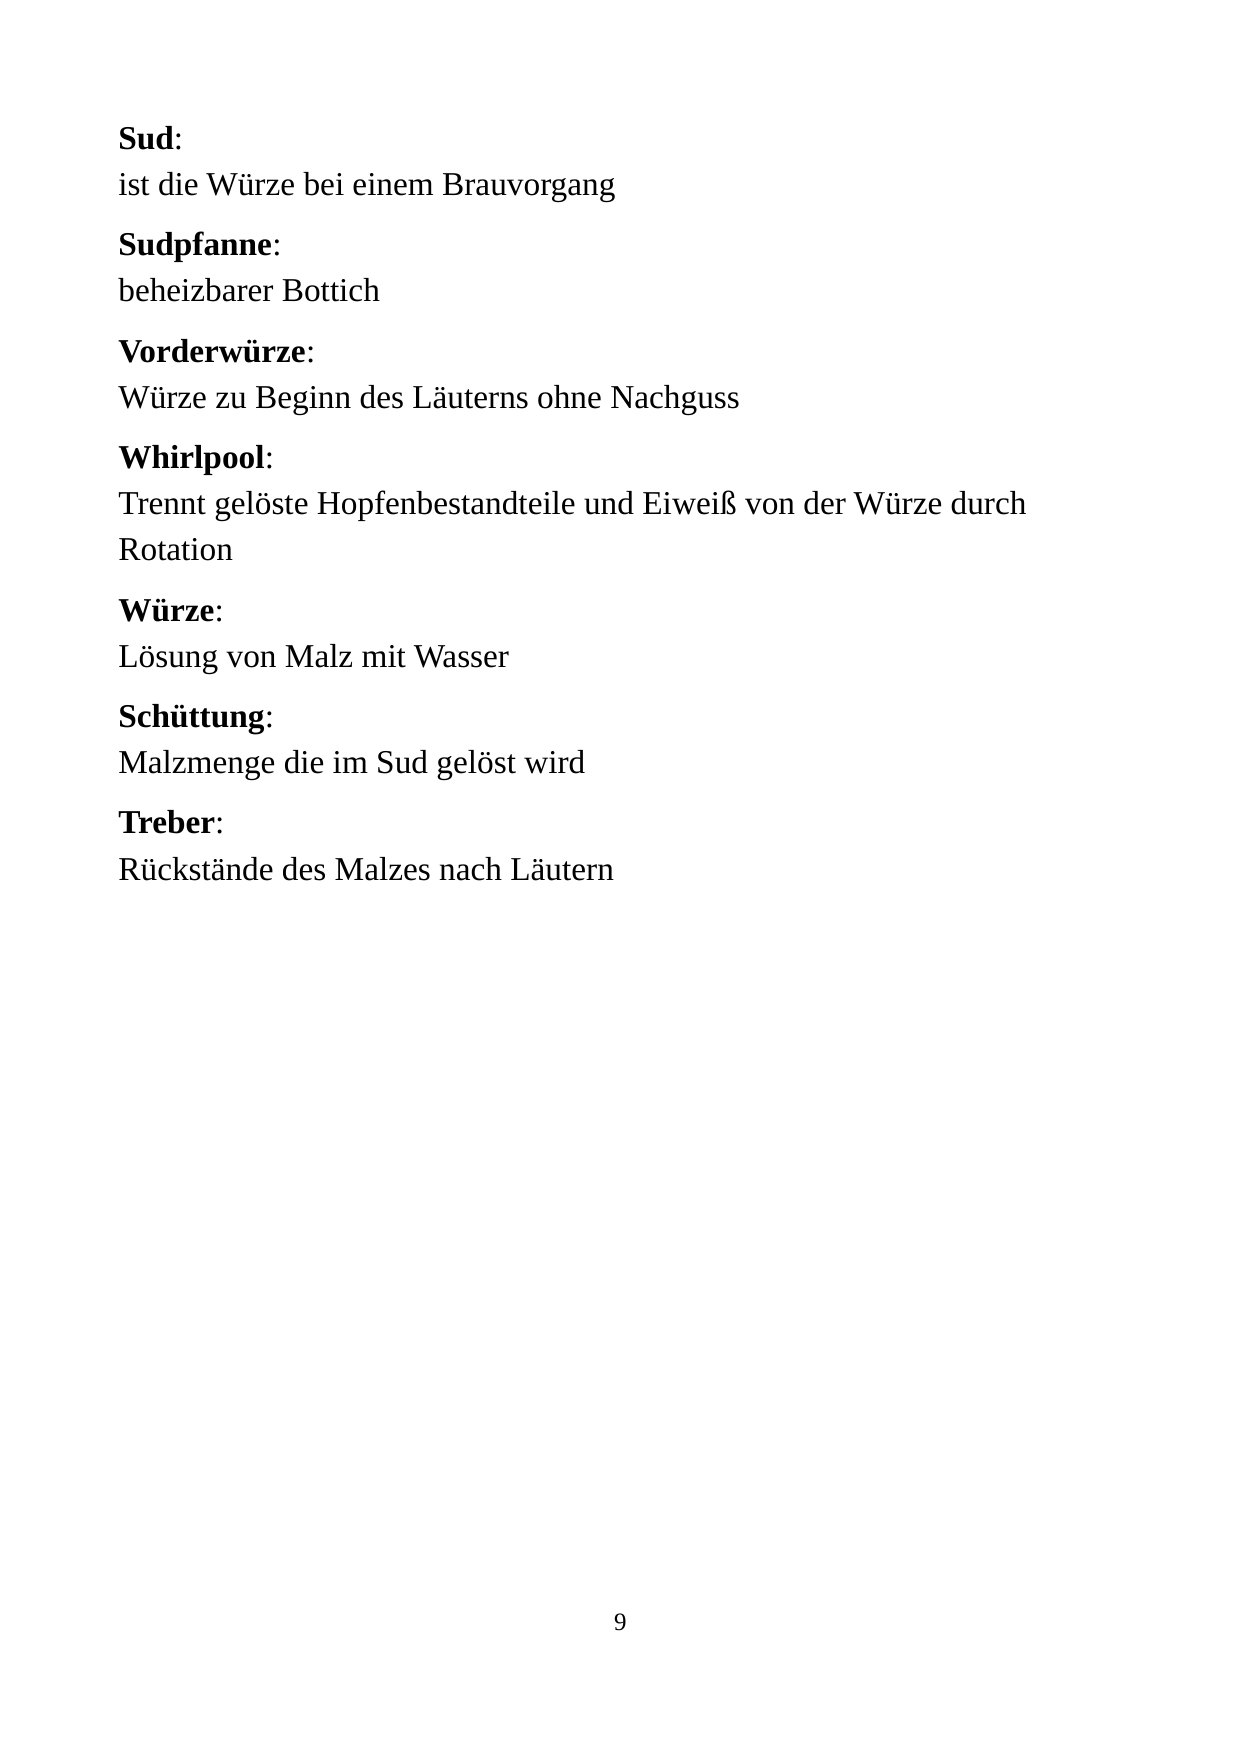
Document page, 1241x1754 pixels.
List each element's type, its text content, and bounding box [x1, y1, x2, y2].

text Würze: Lösung von Malz mit Wasser [118, 590, 1122, 674]
text Schüttung: Malzmenge die im Sud gelöst wird [118, 696, 1122, 781]
text Treber: Rückstände des Malzes nach Läutern [118, 803, 1122, 887]
text Sud: ist die Würze bei einem Brauvorgang [118, 118, 1122, 202]
text Sudpfanne: beheizbarer Bottich [118, 224, 1122, 309]
text Whirlpool: Trennt gelöste Hopfenbestandteile und Eiweiß von der Würze durch Rotation [118, 437, 1122, 568]
text Vorderwürze: Würze zu Beginn des Läuterns ohne Nachguss [118, 331, 1122, 415]
